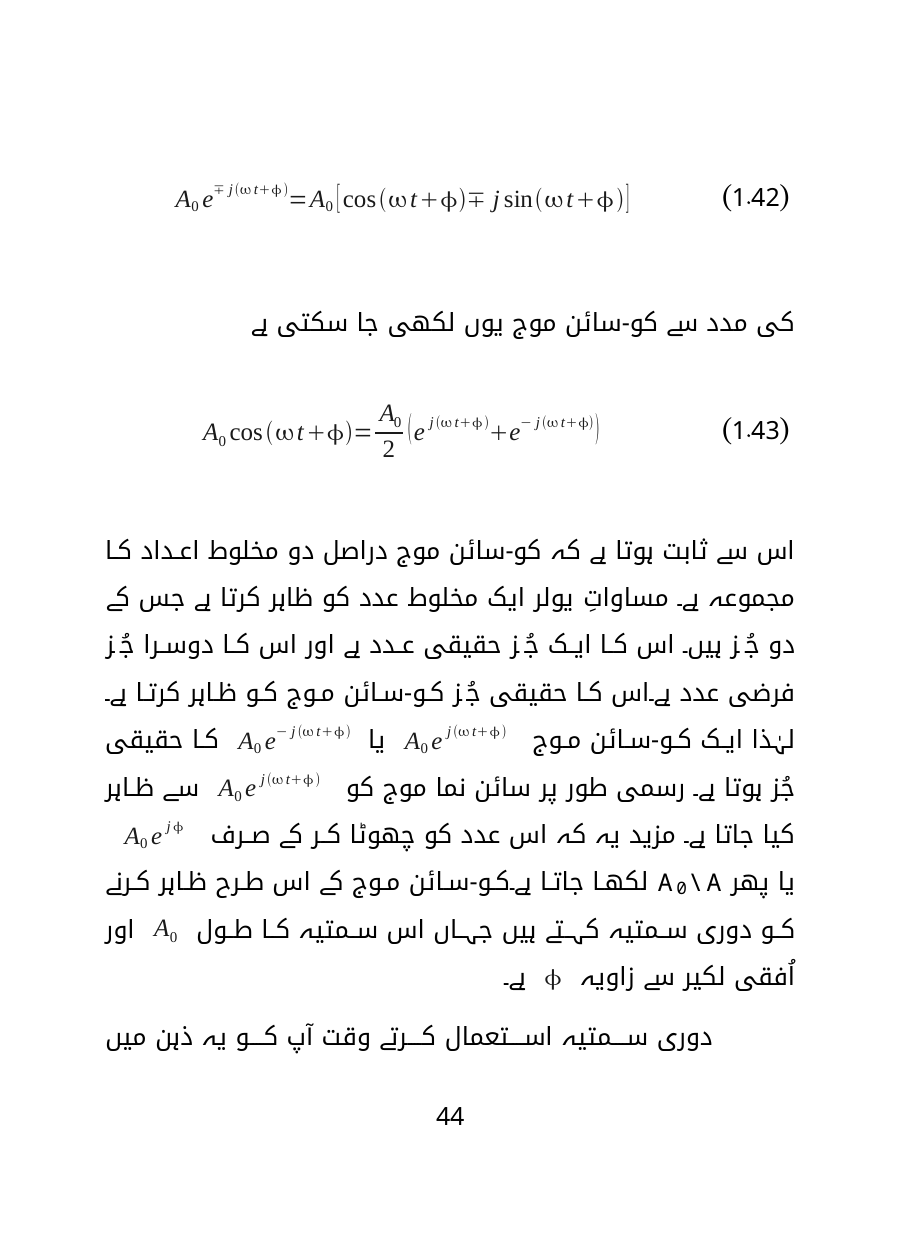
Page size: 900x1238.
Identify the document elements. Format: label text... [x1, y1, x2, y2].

text دوری سمتیہ استعمال کرتے وقت آپ کو یہ ذہن میں رکھنا ہوتا ہے کہ یہ ایک کو-سائن موج ہے جس کا حیطہ ، دوری زاویہ اور زاویاتی تعدد ہے۔ [105, 1013, 795, 1061]
text اس سے ثابت ہوتا ہے کہ کو-سائن موج دراصل دو مخلوط اعداد کا مجموعہ ہے۔ مساواتِ یولر ایک مخلوط عدد کو ظاہر کرتا ہے جس کے دو جُز ہیں۔ اس کا ایک جُز حقیقی عدد ہے اور اس کا دوسرا جُز فرضی عدد ہے۔اس کا حقیقی جُز کو-سائن موج کو ظاہر کرتا ہے۔ لہٰذا ایک کو-سائن موج یاکا حقیقی جُز ہوتا ہے۔ رسمی طور پر سائن نما موج کو سے ظاہر کیا جاتا ہے۔ مزید یہ کہ اس عدد کو چھوٹا کر کے صرف یا پھر لکھا جاتا ہے۔کو-سائن موج کے اس طرح ظاہر کرنے کو دوری سمتیہ کہتے ہیں جہاں اس سمتیہ کا طولاور اُفقی لکیر سے زاویہہے۔ [105, 527, 795, 1001]
text کی مدد سے کو-سائن موج یوں لکھی جا سکتی ہے [105, 300, 795, 347]
table_header [105, 169, 689, 240]
table_header (1.42) [689, 169, 795, 240]
table_header (1.43) [688, 394, 795, 480]
table_header [105, 394, 688, 480]
